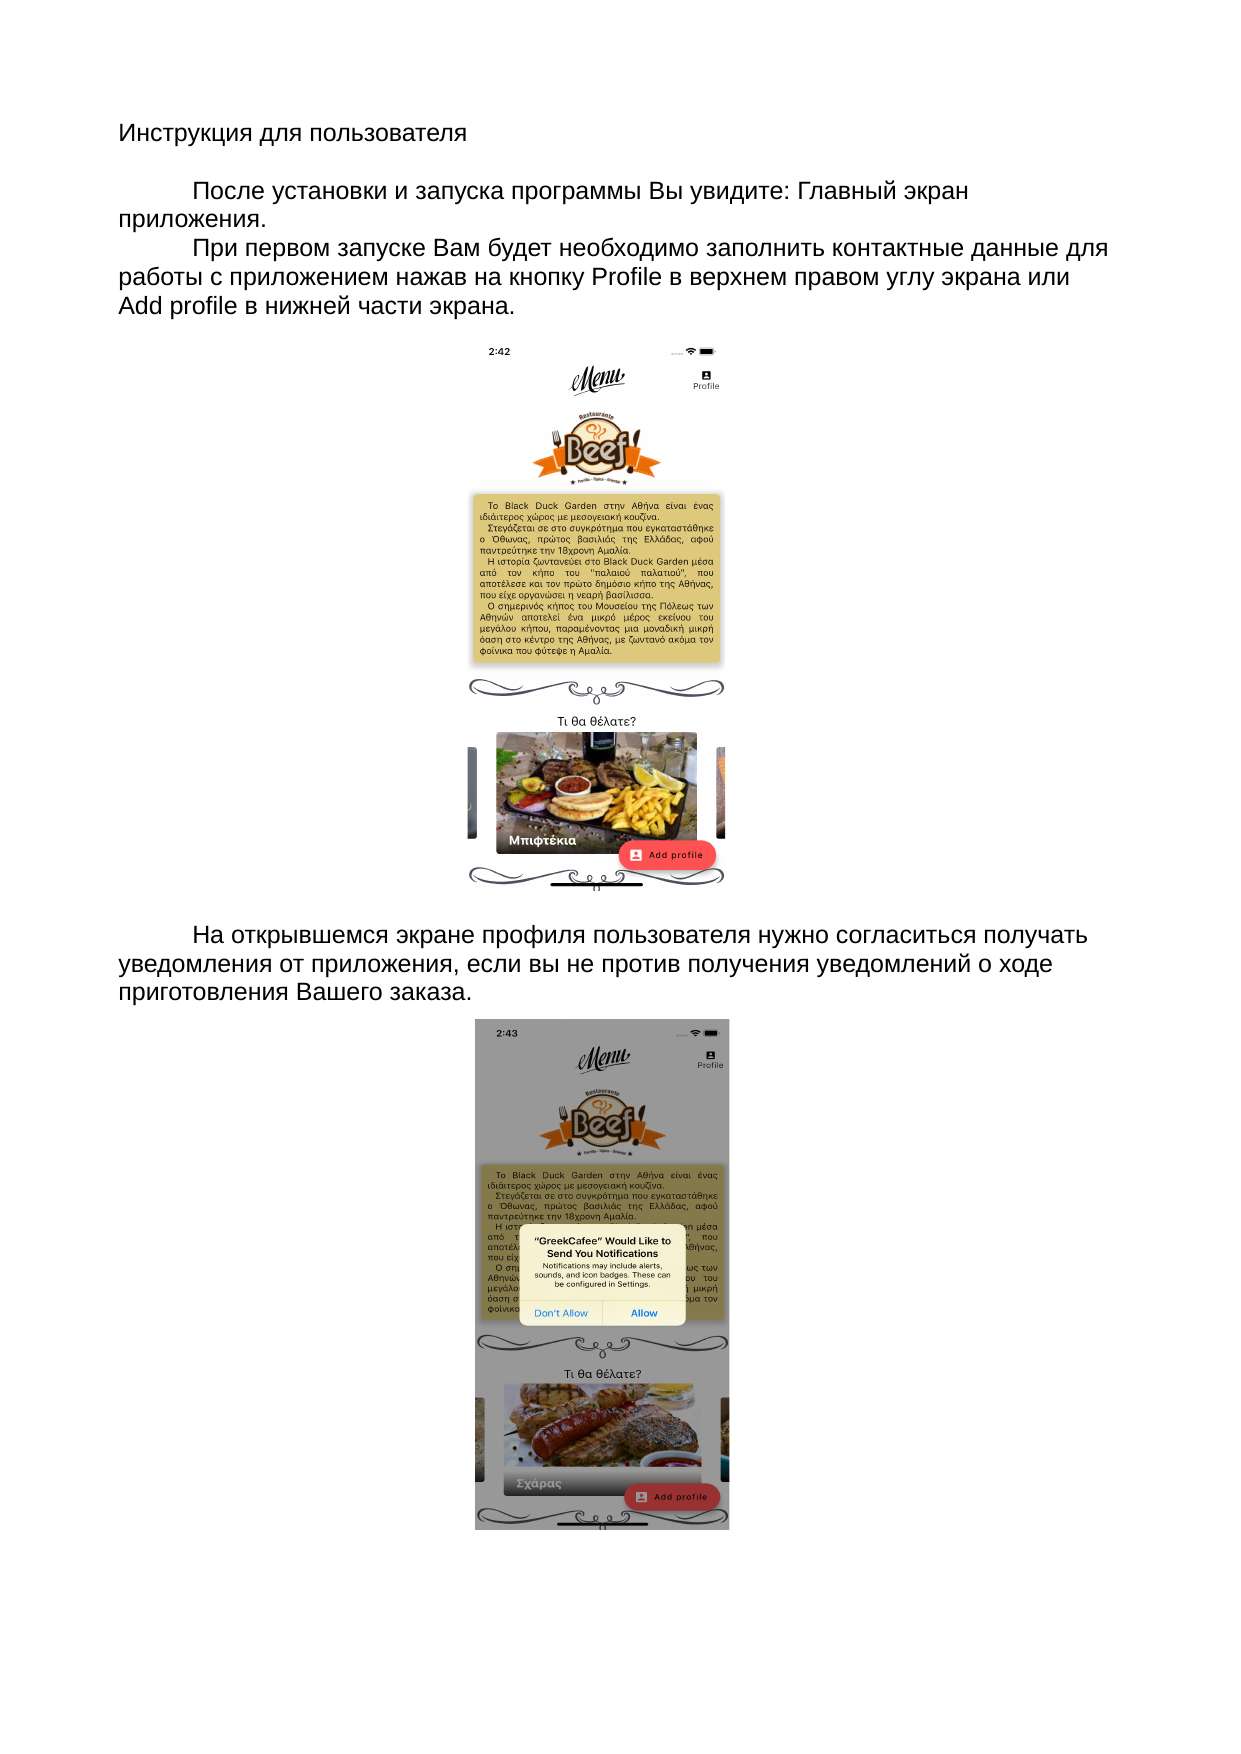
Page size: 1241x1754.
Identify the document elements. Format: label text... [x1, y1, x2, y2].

text На открывшемся экране профиля пользователя нужно согласиться получать уведомления от приложения, если вы не против получения уведомлений о ходе приготовления Вашего заказа. [118, 920, 1122, 1006]
text При первом запуске Вам будет необходимо заполнить контактные данные для работы с приложением нажав на кнопку Profile в верхнем правом углу экрана или Add profile в нижней части экрана. [118, 233, 1122, 319]
picture [467, 337, 725, 891]
picture [475, 1019, 730, 1530]
text Инструкция для пользователя [118, 118, 1122, 147]
text После установки и запуска программы Вы увидите: Главный экран приложения. [118, 176, 1122, 233]
